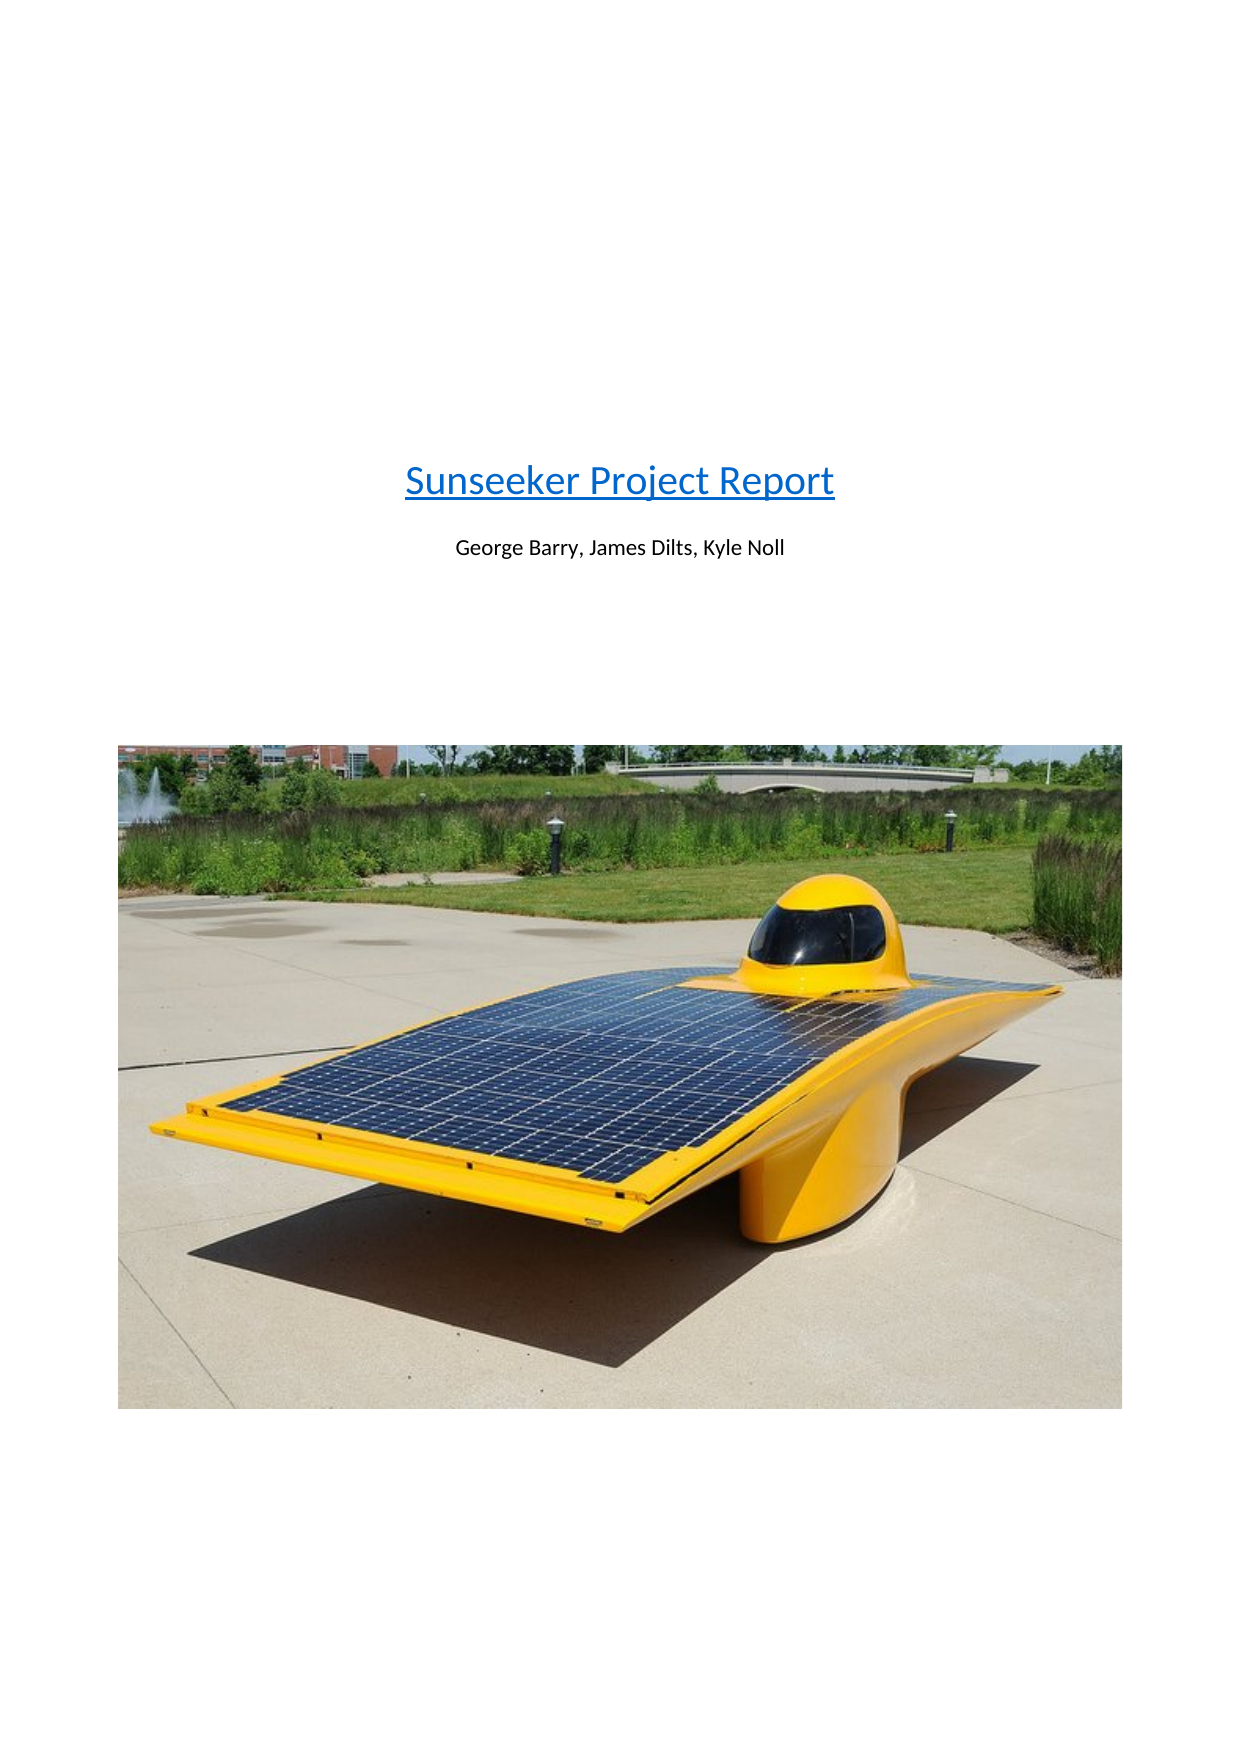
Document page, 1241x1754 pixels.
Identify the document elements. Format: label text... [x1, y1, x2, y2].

picture [118, 745, 1123, 1409]
text Sunseeker Project Report [118, 454, 1122, 504]
text George Barry, James Dilts, Kyle Noll [118, 533, 1122, 561]
